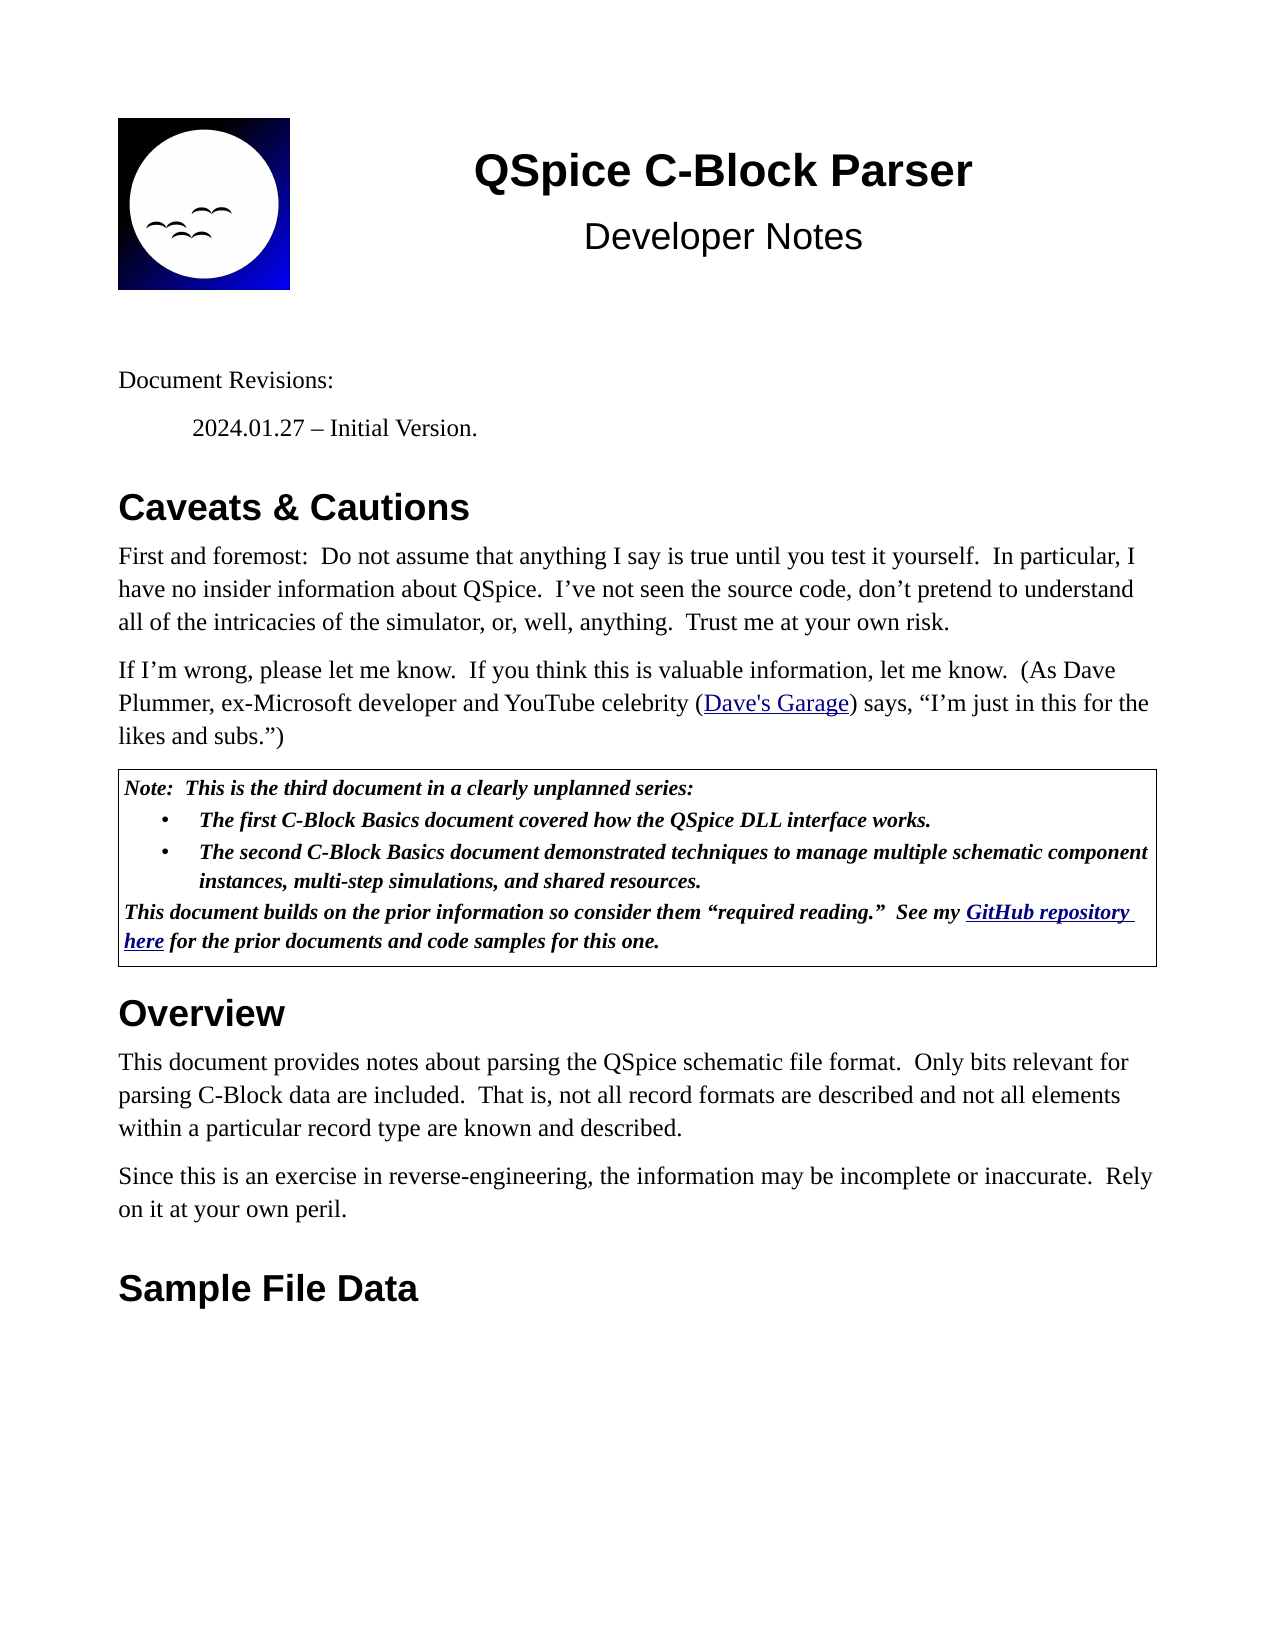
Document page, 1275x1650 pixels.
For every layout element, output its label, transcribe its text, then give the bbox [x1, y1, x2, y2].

picture [118, 118, 290, 290]
text Since this is an exercise in reverse-engineering, the information may be incomplete or inaccurate. Rely on it at your own peril. [118, 1161, 1157, 1223]
subtitle Developer Notes [290, 214, 1157, 258]
text Document Revisions: [118, 365, 1157, 394]
text If I’m wrong, please let me know. If you think this is valuable information, let me know. (As Dave Plummer, ex-Microsoft developer and YouTube celebrity (Dave's Garage) says, “I’m just in this for the likes and subs.”) [118, 655, 1157, 750]
subtitle Caveats & Cautions [118, 486, 1157, 529]
table_header Note: This is the third document in a clearly unplanned series: The first C-Block Basics document covered how the QSpice DLL interface works. The second C-Block Basics document demonstrated techniques to manage multiple schematic component instances, multi-step simulations, and shared resources. This document builds on the prior information so consider them “required reading.” See my GitHub repository here for the prior documents and code samples for this one. [119, 770, 1156, 966]
text 2024.01.27 – Initial Version. [192, 413, 1157, 442]
text First and foremost: Do not assume that anything I say is true until you test it yourself. In particular, I have no insider information about QSpice. I’ve not seen the source code, don’t pretend to understand all of the intricacies of the simulator, or, well, anything. Trust me at your own risk. [118, 541, 1157, 636]
subtitle Sample File Data [118, 1267, 1157, 1310]
text This document provides notes about parsing the QSpice schematic file format. Only bits relevant for parsing C-Block data are included. That is, not all record formats are described and not all elements within a particular record type are known and described. [118, 1047, 1157, 1142]
subtitle Overview [118, 992, 1157, 1035]
title QSpice C-Block Parser [290, 143, 1157, 196]
